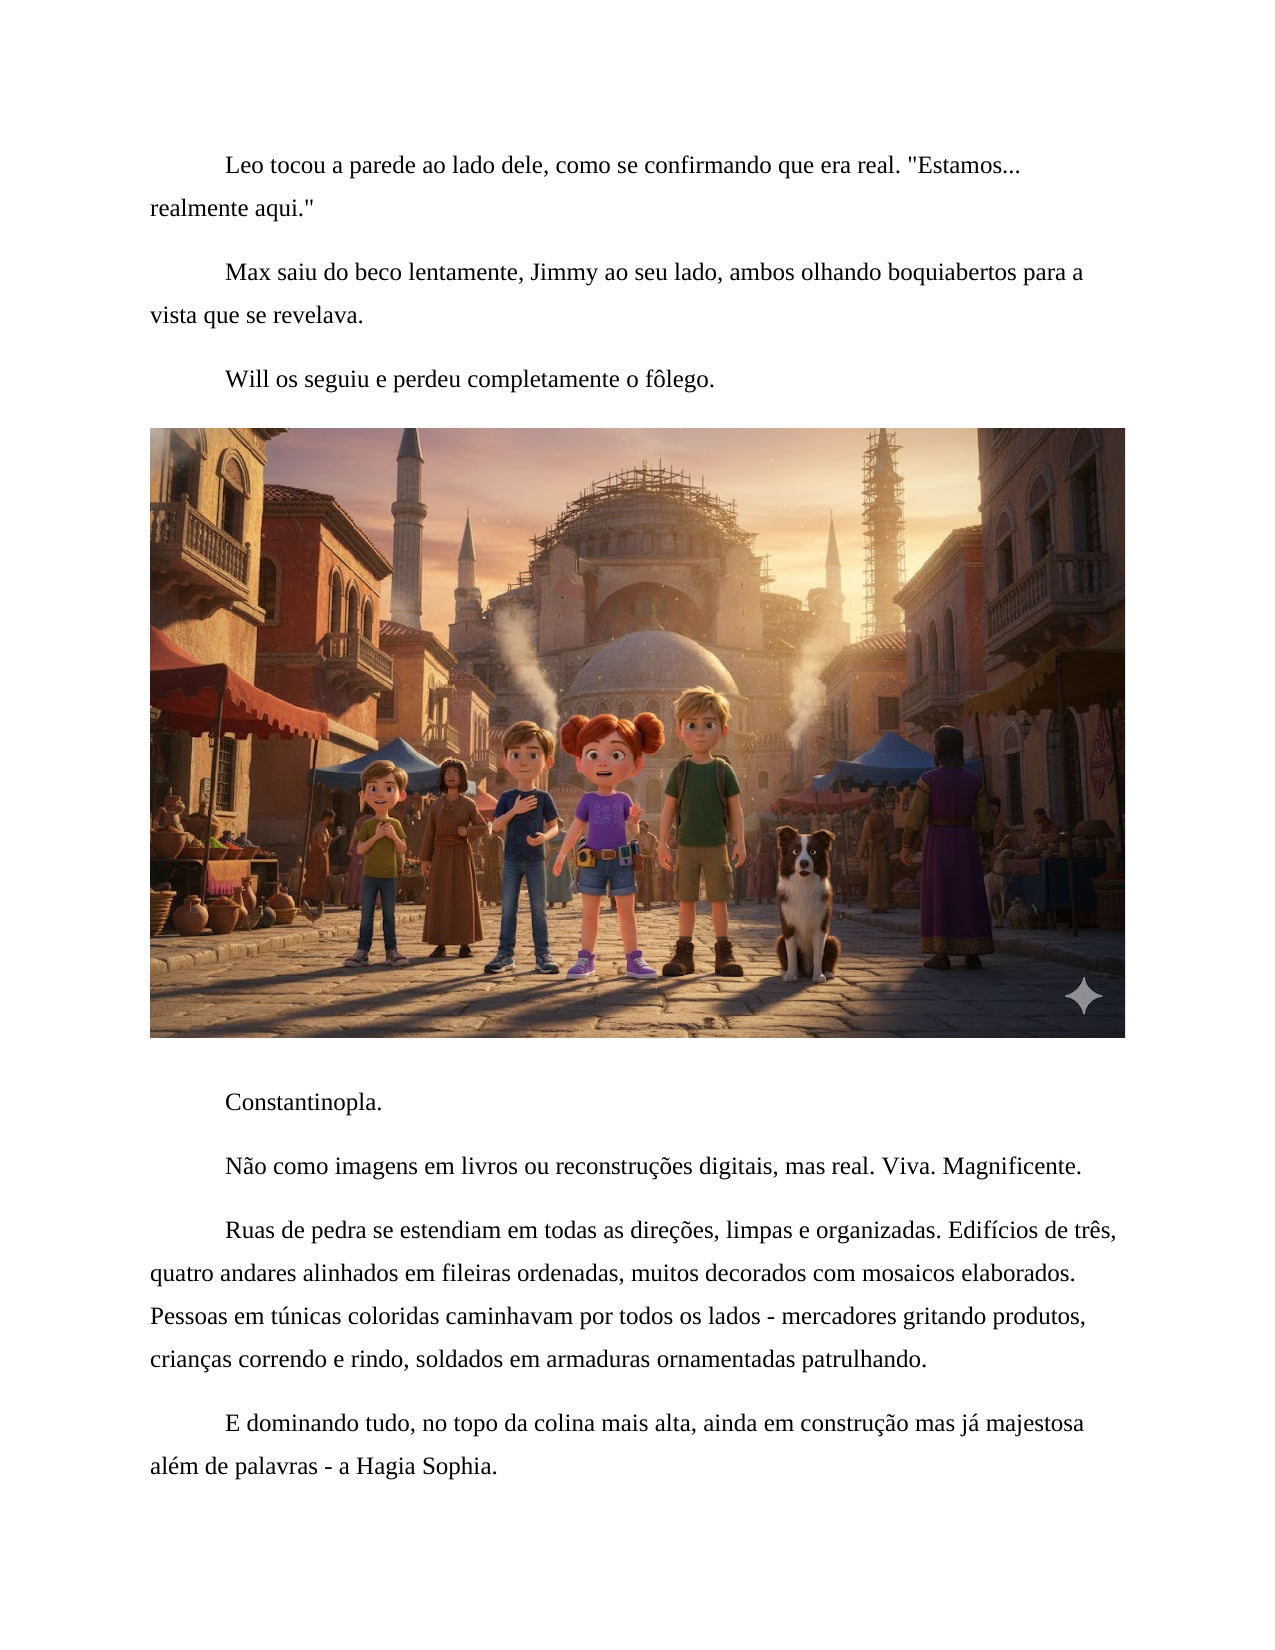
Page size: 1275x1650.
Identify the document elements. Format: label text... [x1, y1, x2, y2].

text Leo tocou a parede ao lado dele, como se confirmando que era real. "Estamos... realmente aqui." [150, 150, 1125, 222]
text Will os seguiu e perdeu completamente o fôlego. [150, 364, 1125, 393]
text Constantinopla. [150, 1038, 1125, 1116]
text Max saiu do beco lentamente, Jimmy ao seu lado, ambos olhando boquiabertos para a vista que se revelava. [150, 257, 1125, 329]
picture [150, 428, 1125, 1038]
text Não como imagens em livros ou reconstruções digitais, mas real. Viva. Magnificente. [150, 1151, 1125, 1180]
text E dominando tudo, no topo da colina mais alta, ainda em construção mas já majestosa além de palavras - a Hagia Sophia. [150, 1408, 1125, 1480]
text Ruas de pedra se estendiam em todas as direções, limpas e organizadas. Edifícios de três, quatro andares alinhados em fileiras ordenadas, muitos decorados com mosaicos elaborados. Pessoas em túnicas coloridas caminhavam por todos os lados - mercadores gritando produtos, crianças correndo e rindo, soldados em armaduras ornamentadas patrulhando. [150, 1215, 1125, 1373]
